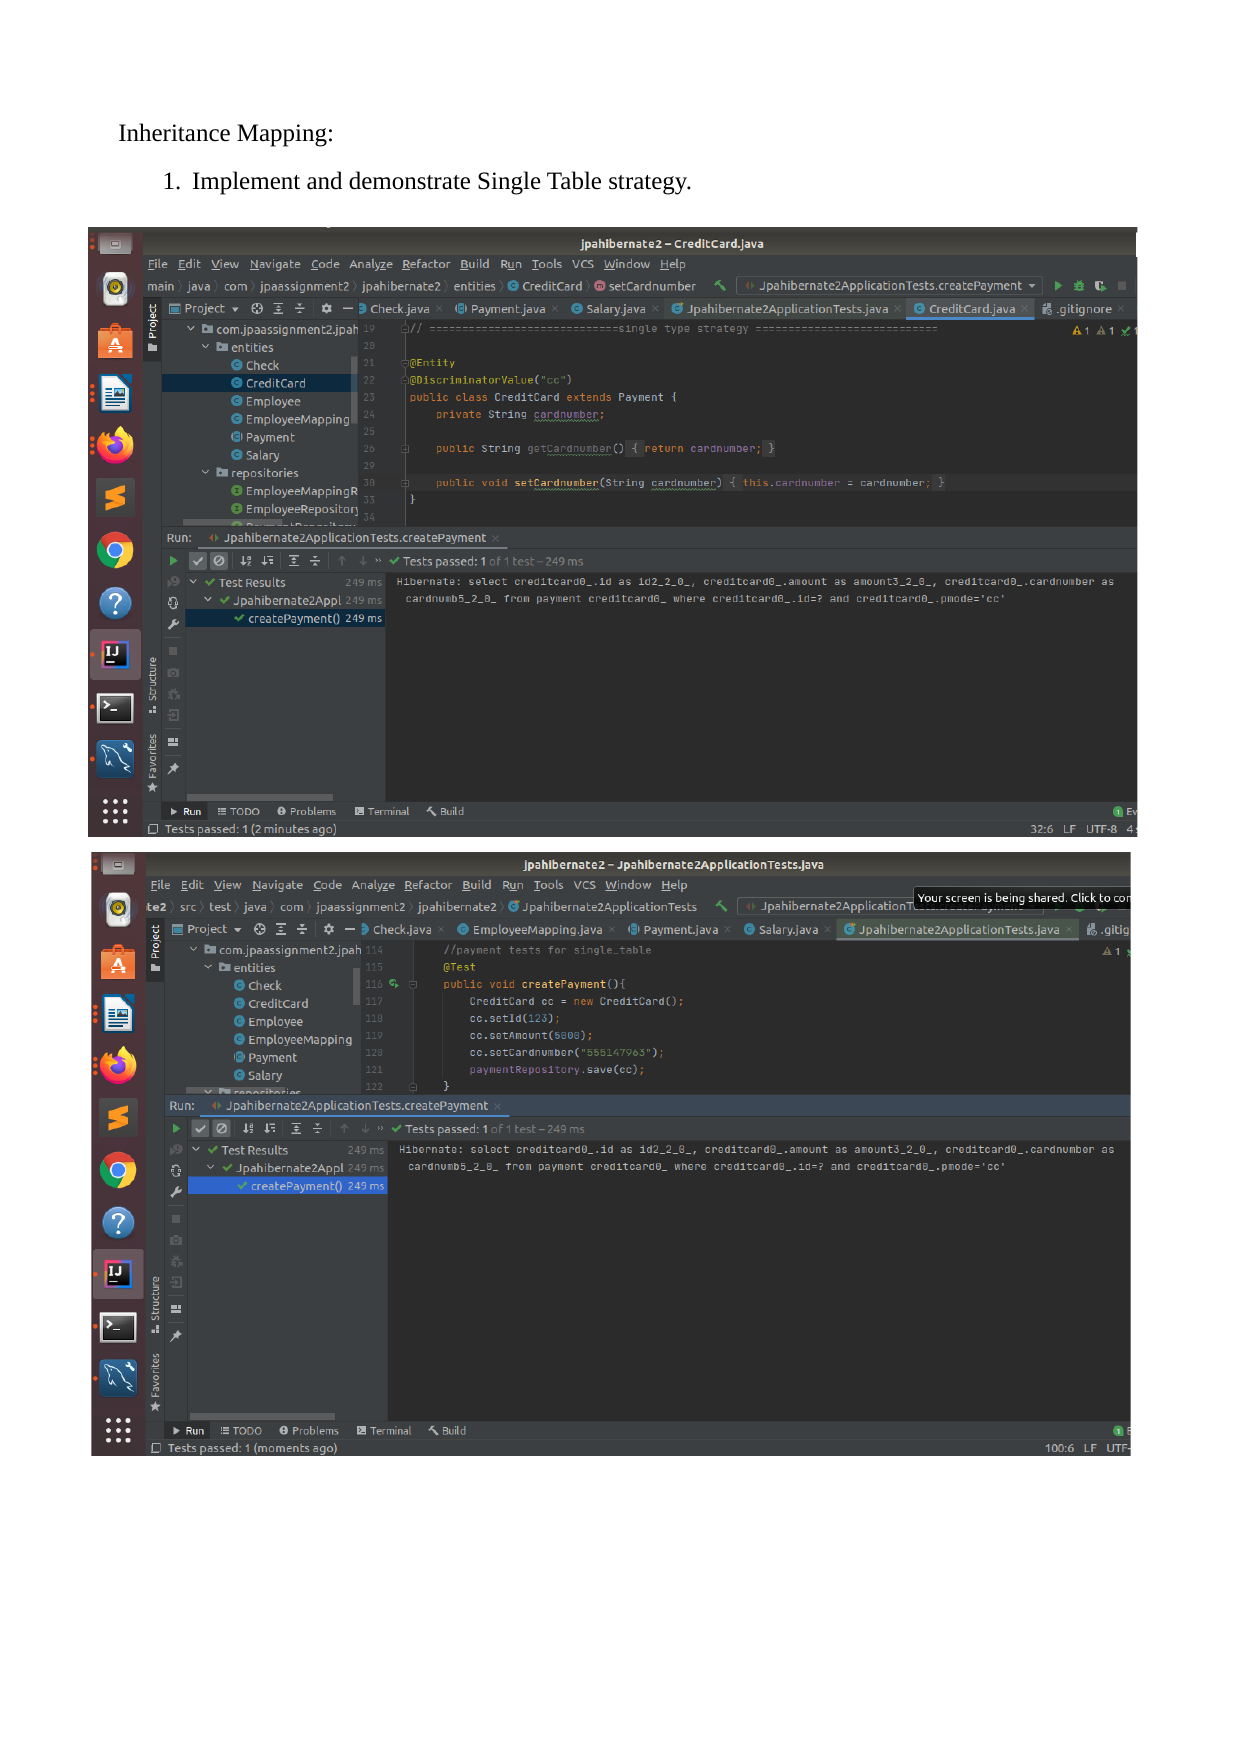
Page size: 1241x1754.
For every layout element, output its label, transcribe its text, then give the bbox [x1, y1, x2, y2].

list Implement and demonstrate Single Table strategy. [162, 166, 1122, 194]
picture [88, 227, 1138, 837]
text Inheritance Mapping: [118, 118, 1122, 147]
picture [91, 852, 1131, 1456]
